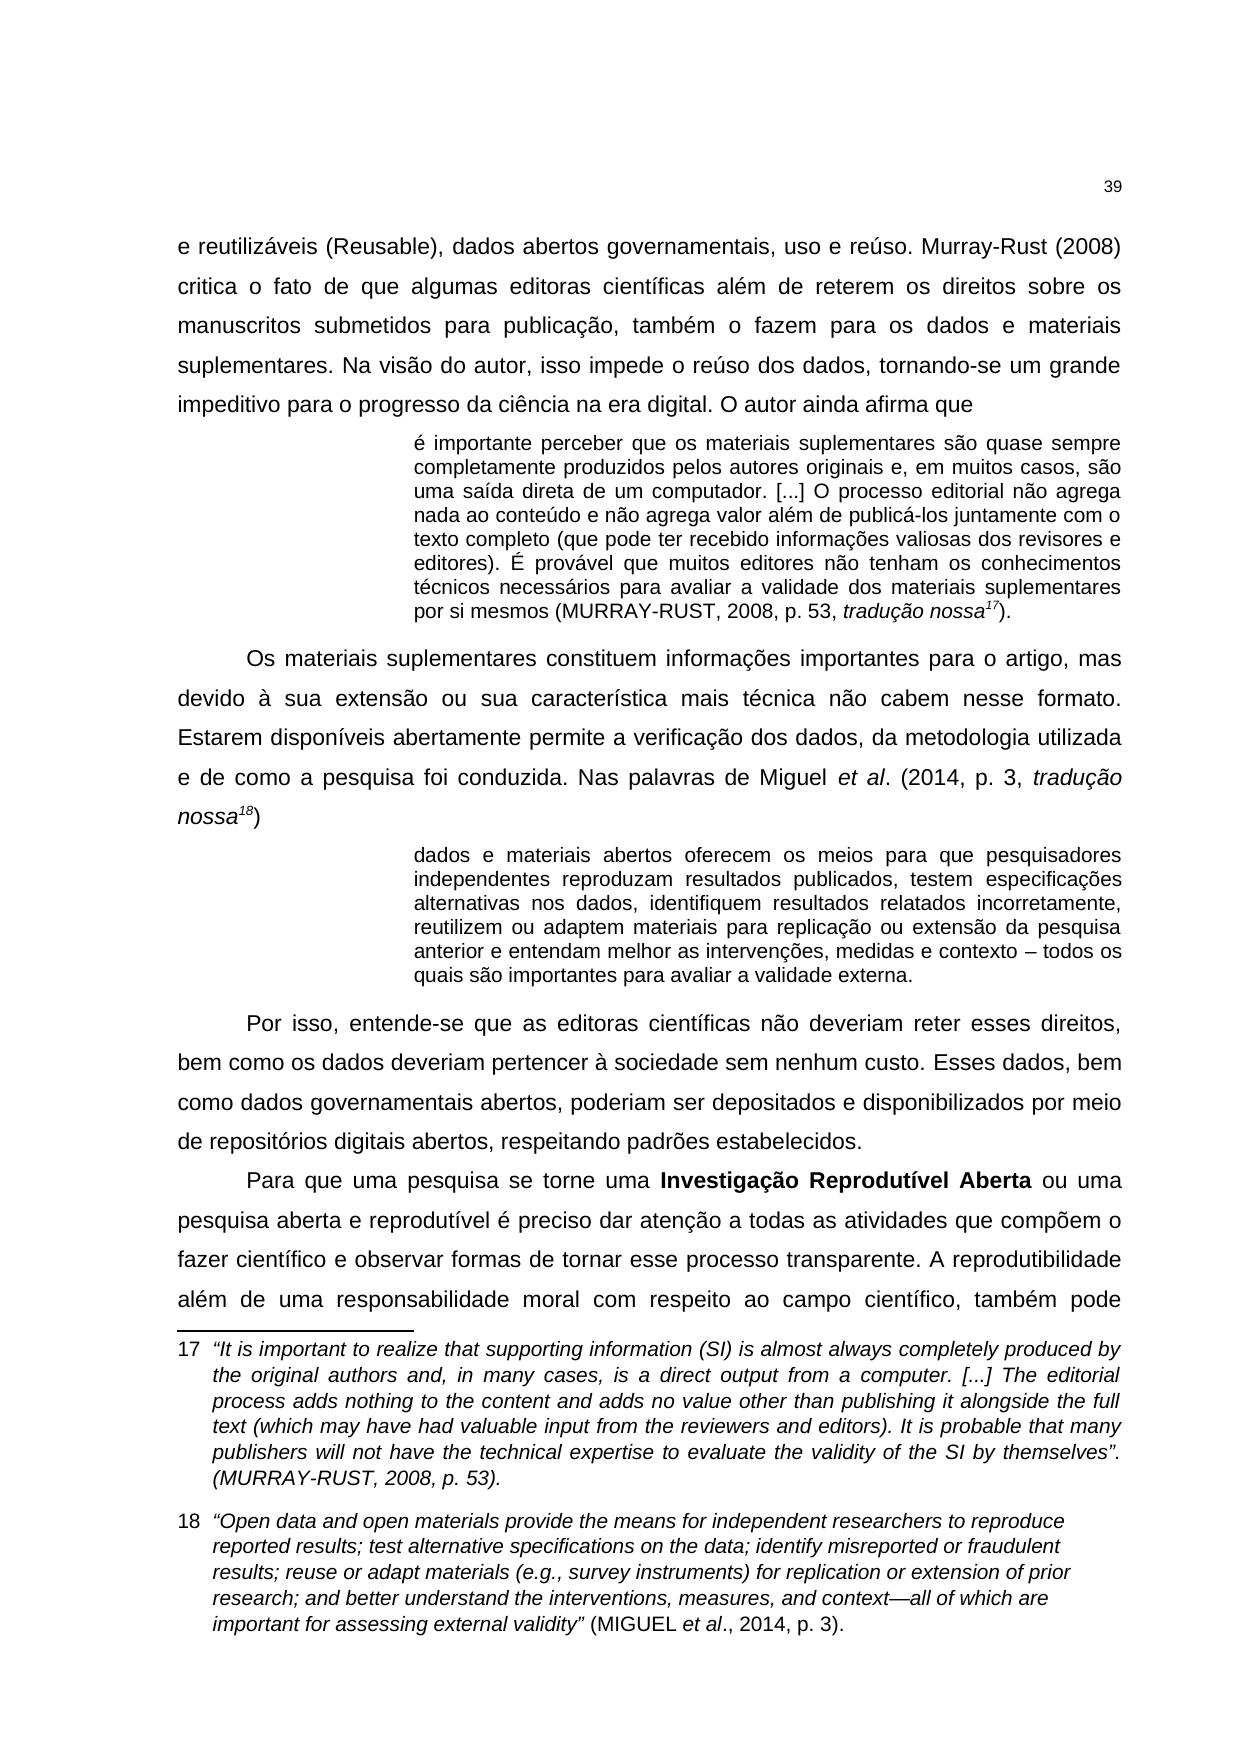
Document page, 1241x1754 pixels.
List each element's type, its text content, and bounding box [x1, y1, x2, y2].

text e reutilizáveis (Reusable), dados abertos governamentais, uso e reúso. Murray-Rust (2008) critica o fato de que algumas editoras científicas além de reterem os direitos sobre os manuscritos submetidos para publicação, também o fazem para os dados e materiais suplementares. Na visão do autor, isso impede o reúso dos dados, tornando-se um grande impeditivo para o progresso da ciência na era digital. O autor ainda afirma que [177, 233, 1122, 418]
text “Open data and open materials provide the means for independent researchers to reproduce reported results; test alternative specifications on the data; identify misreported or fraudulent results; reuse or adapt materials (e.g., survey instruments) for replication or extension of prior research; and better understand the interventions, measures, and context—all of which are important for assessing external validity” (MIGUEL et al., 2014, p. 3). [177, 1508, 1122, 1636]
text Por isso, entende-se que as editoras científicas não deveriam reter esses direitos, bem como os dados deveriam pertencer à sociedade sem nenhum custo. Esses dados, bem como dados governamentais abertos, poderiam ser depositados e disponibilizados por meio de repositórios digitais abertos, respeitando padrões estabelecidos. [177, 1009, 1122, 1154]
text é importante perceber que os materiais suplementares são quase sempre completamente produzidos pelos autores originais e, em muitos casos, são uma saída direta de um computador. [...] O processo editorial não agrega nada ao conteúdo e não agrega valor além de publicá-los juntamente com o texto completo (que pode ter recebido informações valiosas dos revisores e editores). É provável que muitos editores não tenham os conhecimentos técnicos necessários para avaliar a validade dos materiais suplementares por si mesmos (MURRAY-RUST, 2008, p. 53, tradução nossa). [413, 431, 1122, 622]
text dados e materiais abertos oferecem os meios para que pesquisadores independentes reproduzam resultados publicados, testem especificações alternativas nos dados, identifiquem resultados relatados incorretamente, reutilizem ou adaptem materiais para replicação ou extensão da pesquisa anterior e entendam melhor as intervenções, medidas e contexto – todos os quais são importantes para avaliar a validade externa. [413, 843, 1122, 987]
text “It is important to realize that supporting information (SI) is almost always completely produced by the original authors and, in many cases, is a direct output from a computer. [...] The editorial process adds nothing to the content and adds no value other than publishing it alongside the full text (which may have had valuable input from the reviewers and editors). It is probable that many publishers will not have the technical expertise to evaluate the validity of the SI by themselves”.(MURRAY-RUST, 2008, p. 53). [177, 1337, 1122, 1490]
text Para que uma pesquisa se torne uma Investigação Reprodutível Aberta ou uma pesquisa aberta e reprodutível é preciso dar atenção a todas as atividades que compõem o fazer científico e observar formas de tornar esse processo transparente. A reprodutibilidade além de uma responsabilidade moral com respeito ao campo científico, também pode [177, 1167, 1122, 1312]
text Os materiais suplementares constituem informações importantes para o artigo, mas devido à sua extensão ou sua característica mais técnica não cabem nesse formato. Estarem disponíveis abertamente permite a verificação dos dados, da metodologia utilizada e de como a pesquisa foi conduzida. Nas palavras de Miguel et al. (2014, p. 3, tradução nossa) [177, 645, 1122, 830]
